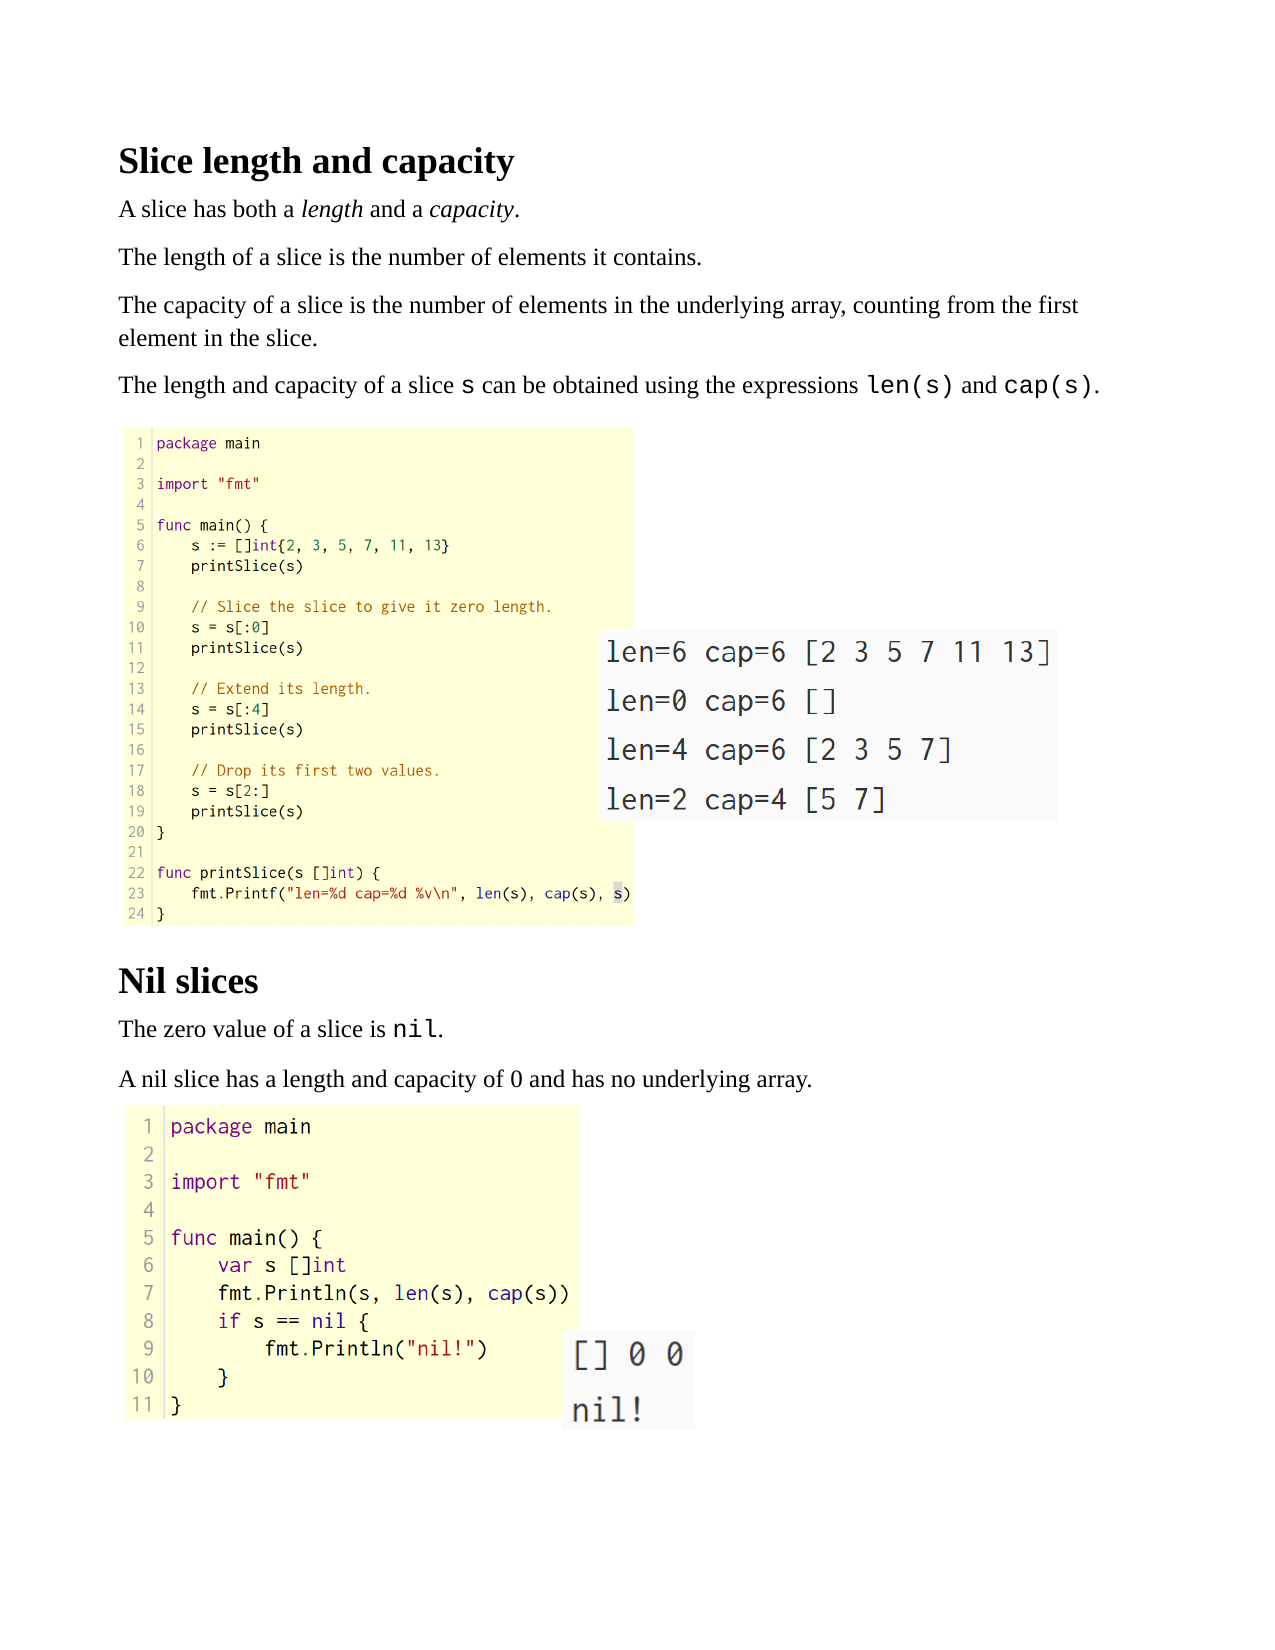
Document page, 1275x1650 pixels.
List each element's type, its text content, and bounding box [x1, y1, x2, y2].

text The length and capacity of a slice s can be obtained using the expressions len(s) and cap(s). [118, 370, 1157, 401]
subtitle Nil slices [118, 959, 1157, 1002]
text A nil slice has a length and capacity of 0 and has no underlying array. [118, 1064, 1157, 1093]
text The zero value of a slice is nil. [118, 1014, 1157, 1045]
text A slice has both a length and a capacity. [118, 194, 1157, 223]
subtitle Slice length and capacity [118, 139, 1157, 182]
picture [124, 1105, 695, 1430]
text The capacity of a slice is the number of elements in the underlying array, counting from the first element in the slice. [118, 290, 1157, 352]
picture [123, 428, 1058, 926]
text The length of a slice is the number of elements it contains. [118, 242, 1157, 271]
